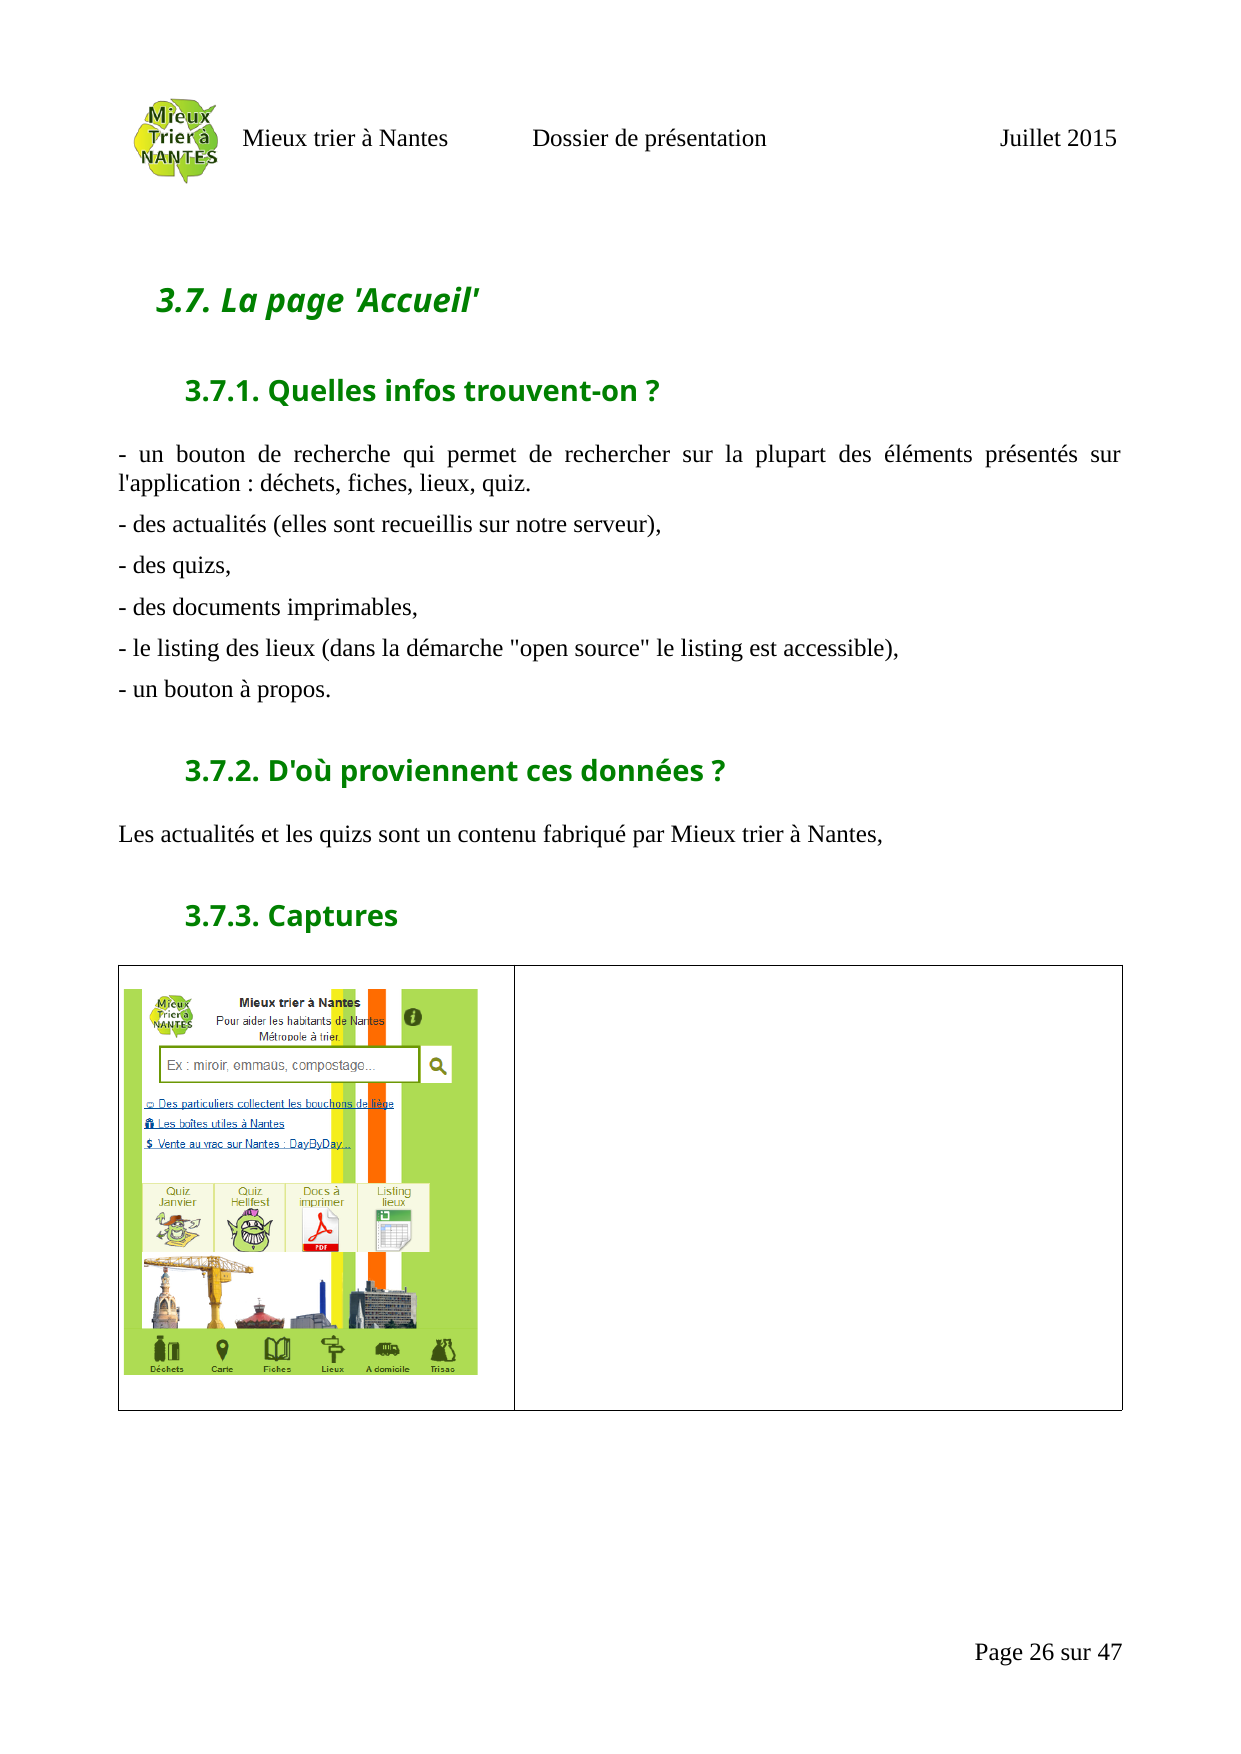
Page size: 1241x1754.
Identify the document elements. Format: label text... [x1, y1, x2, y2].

table_header [515, 966, 1122, 1409]
text - des documents imprimables, [118, 592, 1122, 620]
subtitle Captures [148, 895, 1122, 935]
table_header [119, 966, 514, 1409]
text - des quizs, [118, 550, 1122, 579]
text - un bouton à propos. [118, 674, 1122, 703]
picture [123, 989, 478, 1375]
picture [131, 95, 221, 185]
subtitle Quelles infos trouvent-on ? [148, 370, 1122, 410]
subtitle La page 'Accueil' [148, 277, 1122, 323]
text - des actualités (elles sont recueillis sur notre serveur), [118, 509, 1122, 538]
text Les actualités et les quizs sont un contenu fabriqué par Mieux trier à Nantes, [118, 819, 1122, 848]
text - un bouton de recherche qui permet de rechercher sur la plupart des éléments présentés sur l'application : déchets, fiches, lieux, quiz. [118, 439, 1122, 497]
text - le listing des lieux (dans la démarche "open source" le listing est accessible), [118, 633, 1122, 662]
subtitle D'où proviennent ces données ? [148, 750, 1122, 790]
